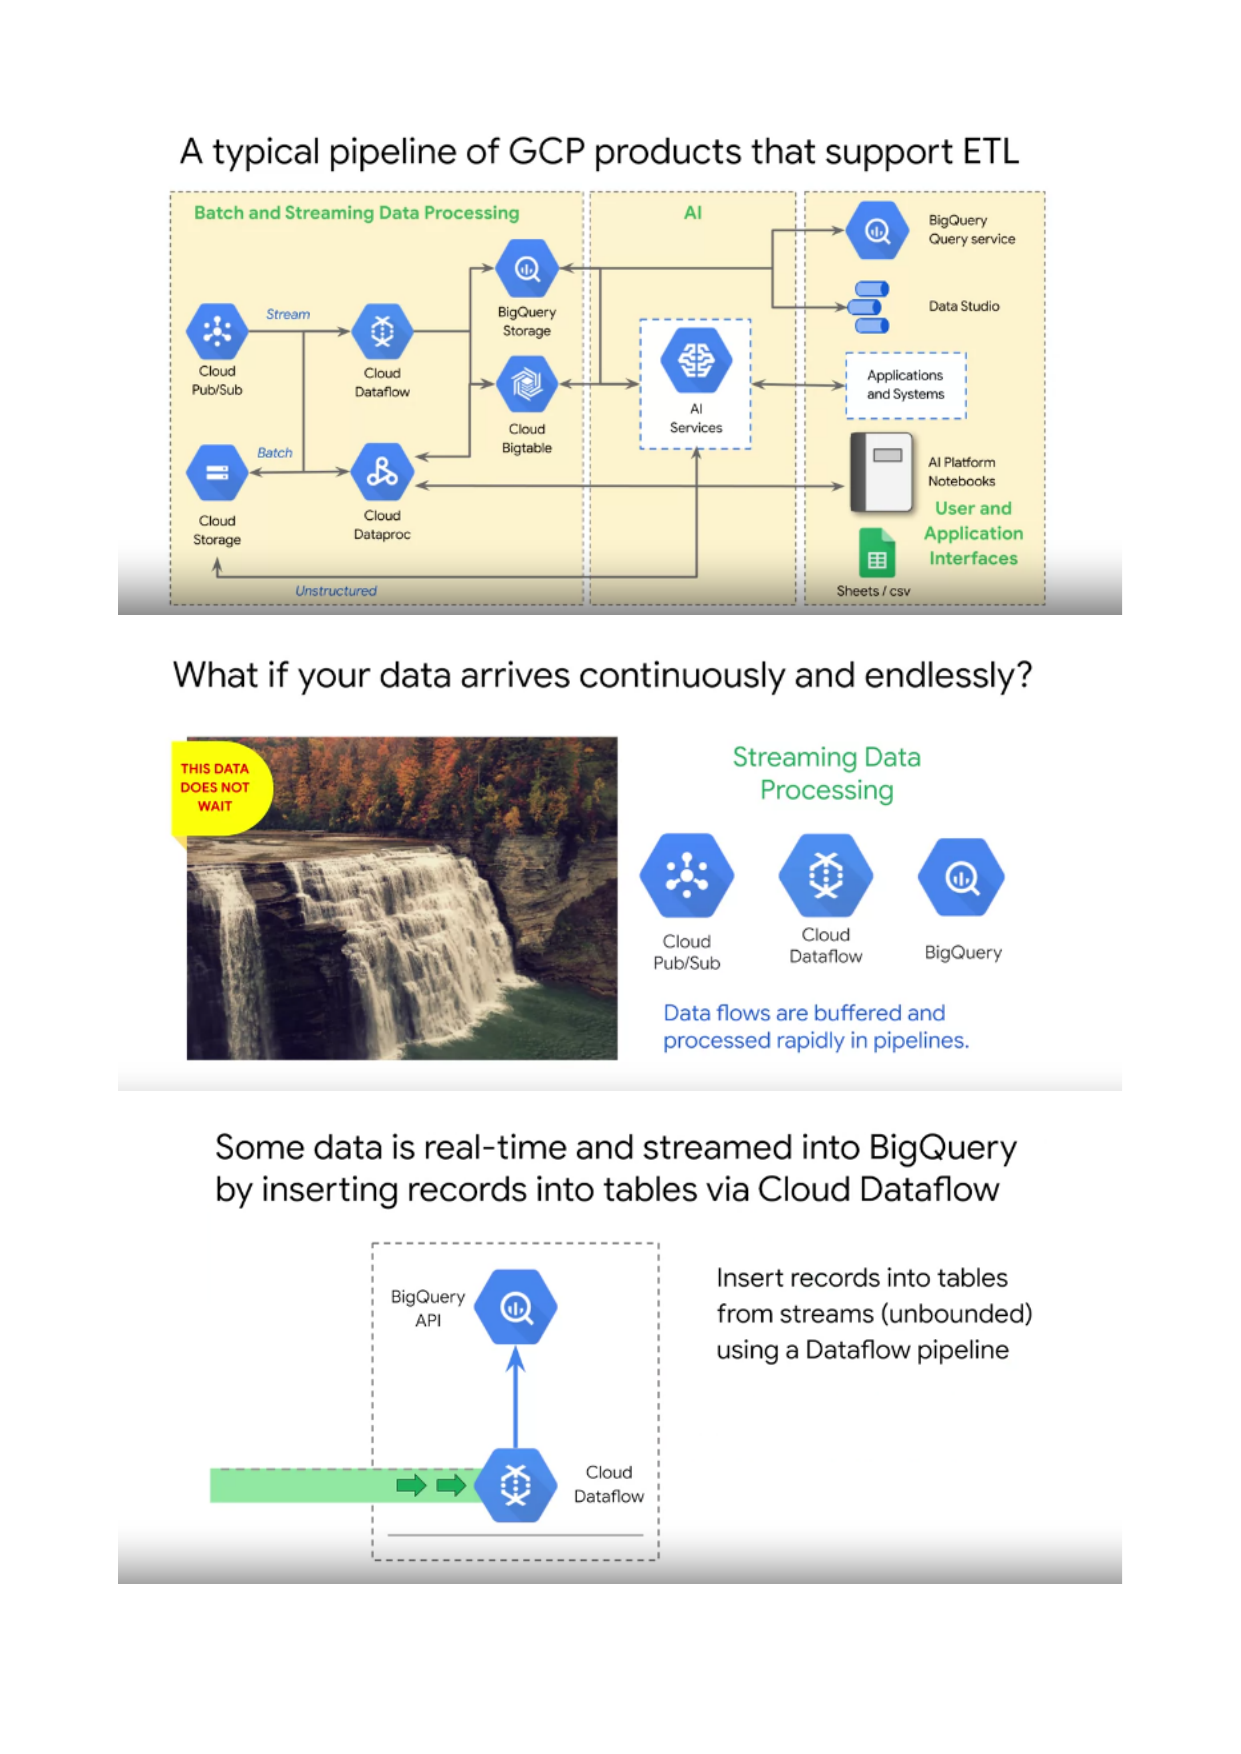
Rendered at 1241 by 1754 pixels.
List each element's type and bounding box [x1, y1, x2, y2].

picture [118, 643, 1123, 1091]
picture [118, 1119, 1123, 1584]
picture [118, 118, 1123, 615]
